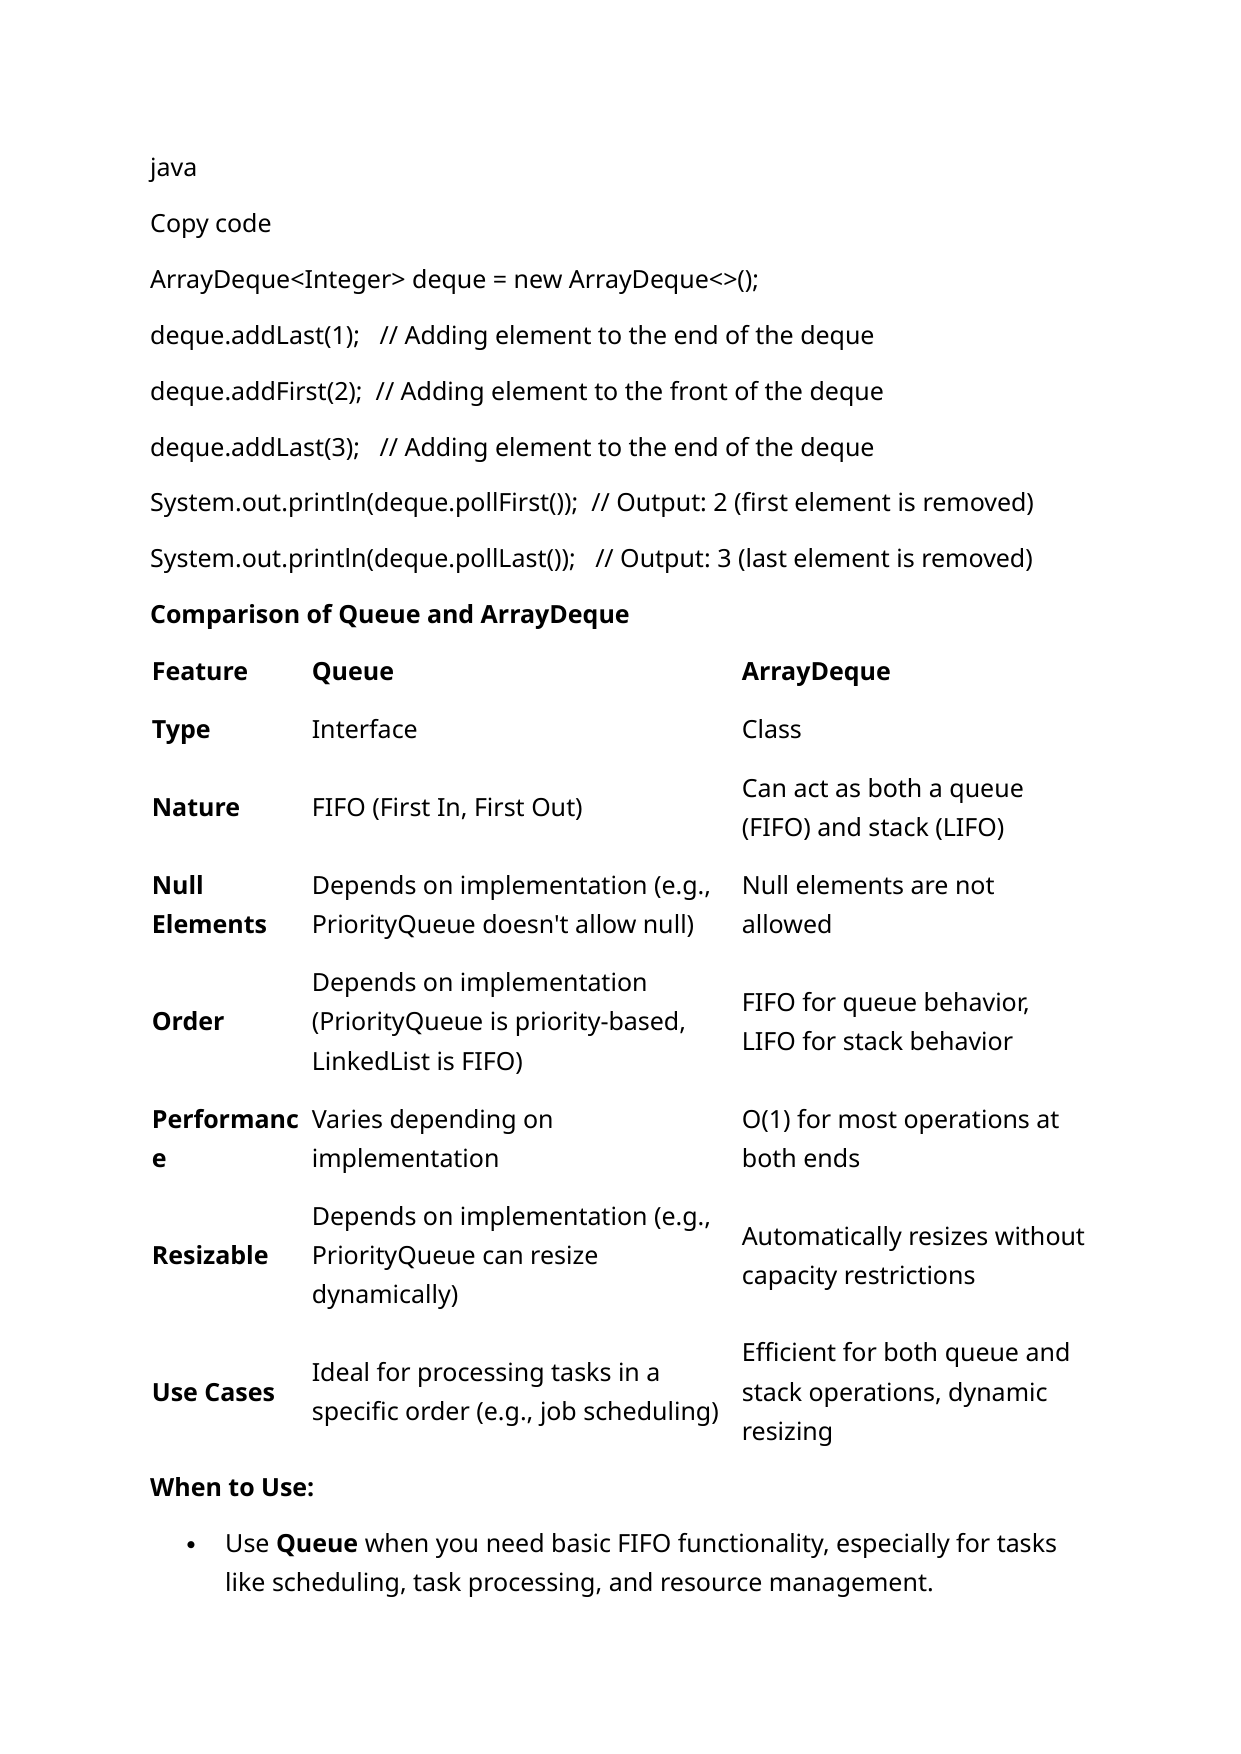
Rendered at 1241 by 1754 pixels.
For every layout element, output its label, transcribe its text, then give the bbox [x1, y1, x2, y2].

table_cell Depends on implementation (e.g., PriorityQueue doesn't allow null) [310, 866, 740, 963]
table_cell Interface [310, 711, 740, 769]
text ArrayDeque<Integer> deque = new ArrayDeque<>(); [150, 262, 1090, 296]
text java [150, 150, 1090, 184]
table_cell Class [740, 711, 1090, 769]
table_header Queue [310, 653, 740, 711]
table_cell Type [150, 711, 310, 769]
table_cell Nature [150, 769, 310, 866]
table_cell FIFO (First In, First Out) [310, 769, 740, 866]
table_cell Depends on implementation (e.g., PriorityQueue can resize dynamically) [310, 1197, 740, 1333]
text System.out.println(deque.pollFirst()); // Output: 2 (first element is removed) [150, 485, 1090, 519]
table_cell Automatically resizes without capacity restrictions [740, 1197, 1090, 1333]
table_cell Order [150, 963, 310, 1100]
text When to Use: [150, 1470, 1090, 1504]
table_header Feature [150, 653, 310, 711]
table_cell Performance [150, 1100, 310, 1197]
table_cell Efficient for both queue and stack operations, dynamic resizing [740, 1334, 1090, 1470]
text Comparison of Queue and ArrayDeque [150, 597, 1090, 631]
list Use Queue when you need basic FIFO functionality, especially for tasks like scheduling, task processing, and resource management. [187, 1526, 1090, 1599]
table_cell Depends on implementation (PriorityQueue is priority-based, LinkedList is FIFO) [310, 963, 740, 1100]
table_cell Resizable [150, 1197, 310, 1333]
table_cell Null Elements [150, 866, 310, 963]
table_cell O(1) for most operations at both ends [740, 1100, 1090, 1197]
text deque.addLast(1); // Adding element to the end of the deque [150, 317, 1090, 352]
text deque.addFirst(2); // Adding element to the front of the deque [150, 373, 1090, 407]
text Copy code [150, 206, 1090, 240]
table_cell Can act as both a queue (FIFO) and stack (LIFO) [740, 769, 1090, 866]
table_cell Use Cases [150, 1334, 310, 1470]
table_header ArrayDeque [740, 653, 1090, 711]
table_cell Varies depending on implementation [310, 1100, 740, 1197]
table_cell FIFO for queue behavior, LIFO for stack behavior [740, 963, 1090, 1100]
table_cell Null elements are not allowed [740, 866, 1090, 963]
table_cell Ideal for processing tasks in a specific order (e.g., job scheduling) [310, 1334, 740, 1470]
text deque.addLast(3); // Adding element to the end of the deque [150, 429, 1090, 463]
text System.out.println(deque.pollLast()); // Output: 3 (last element is removed) [150, 541, 1090, 575]
